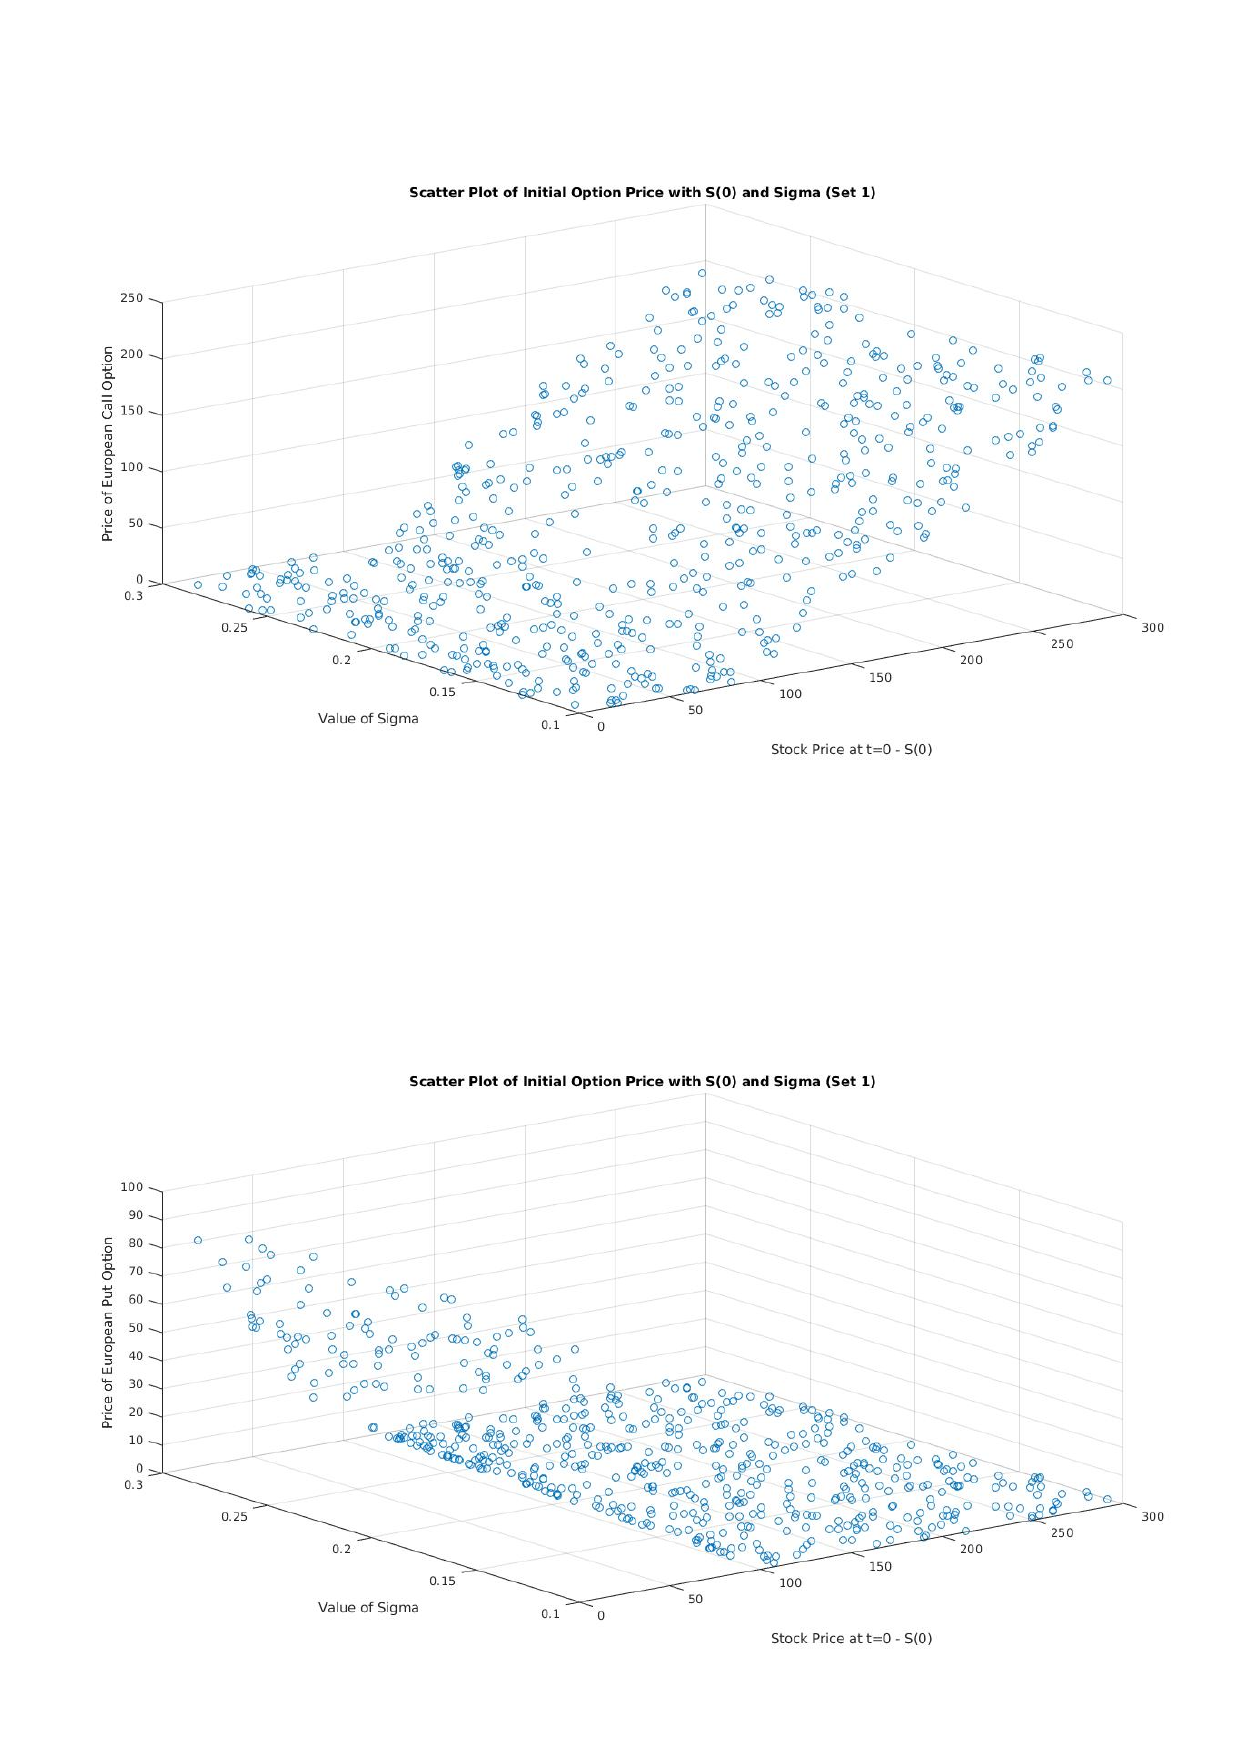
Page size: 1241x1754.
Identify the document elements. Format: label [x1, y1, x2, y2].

picture [0, 156, 1241, 782]
picture [0, 1045, 1241, 1671]
